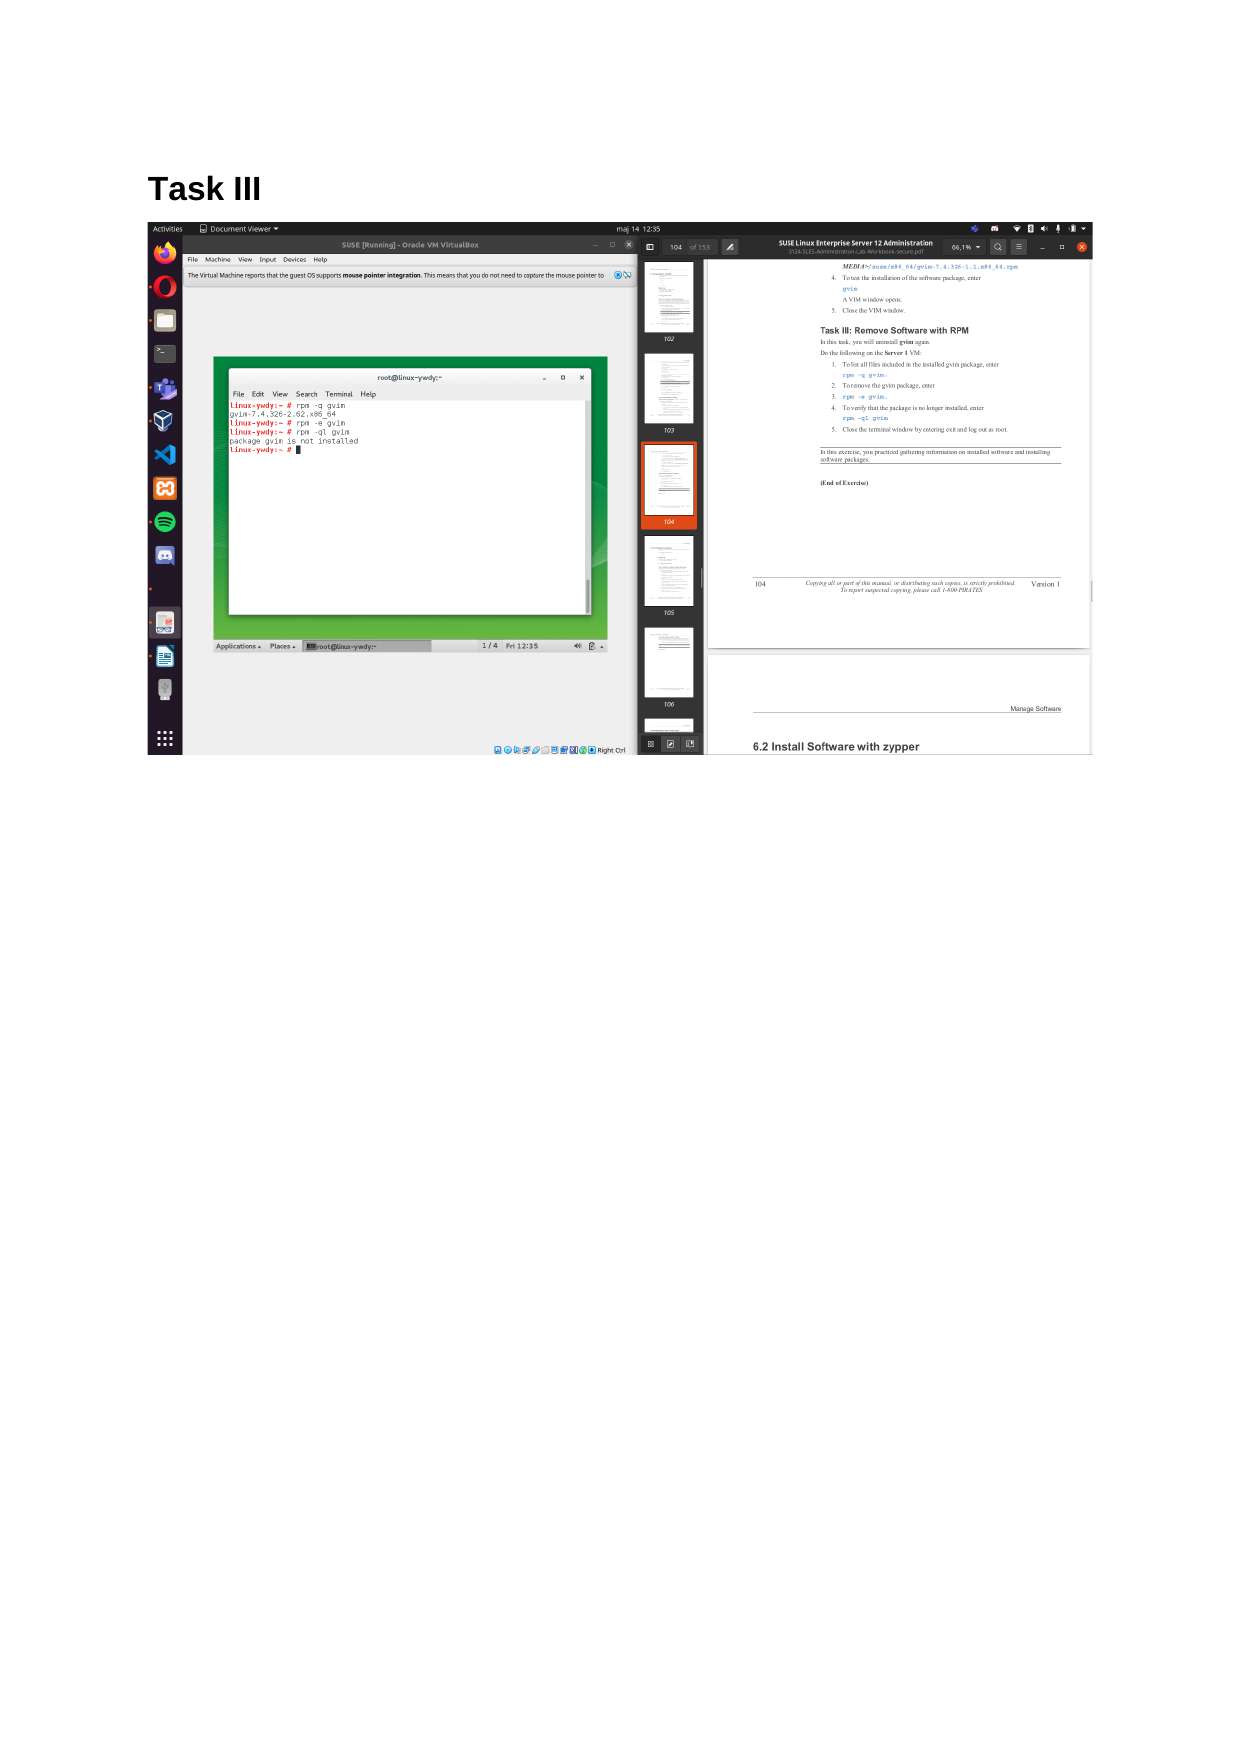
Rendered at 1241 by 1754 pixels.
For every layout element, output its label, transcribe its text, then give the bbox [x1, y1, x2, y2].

picture [147, 222, 1093, 755]
subtitle Task III [148, 168, 1093, 207]
